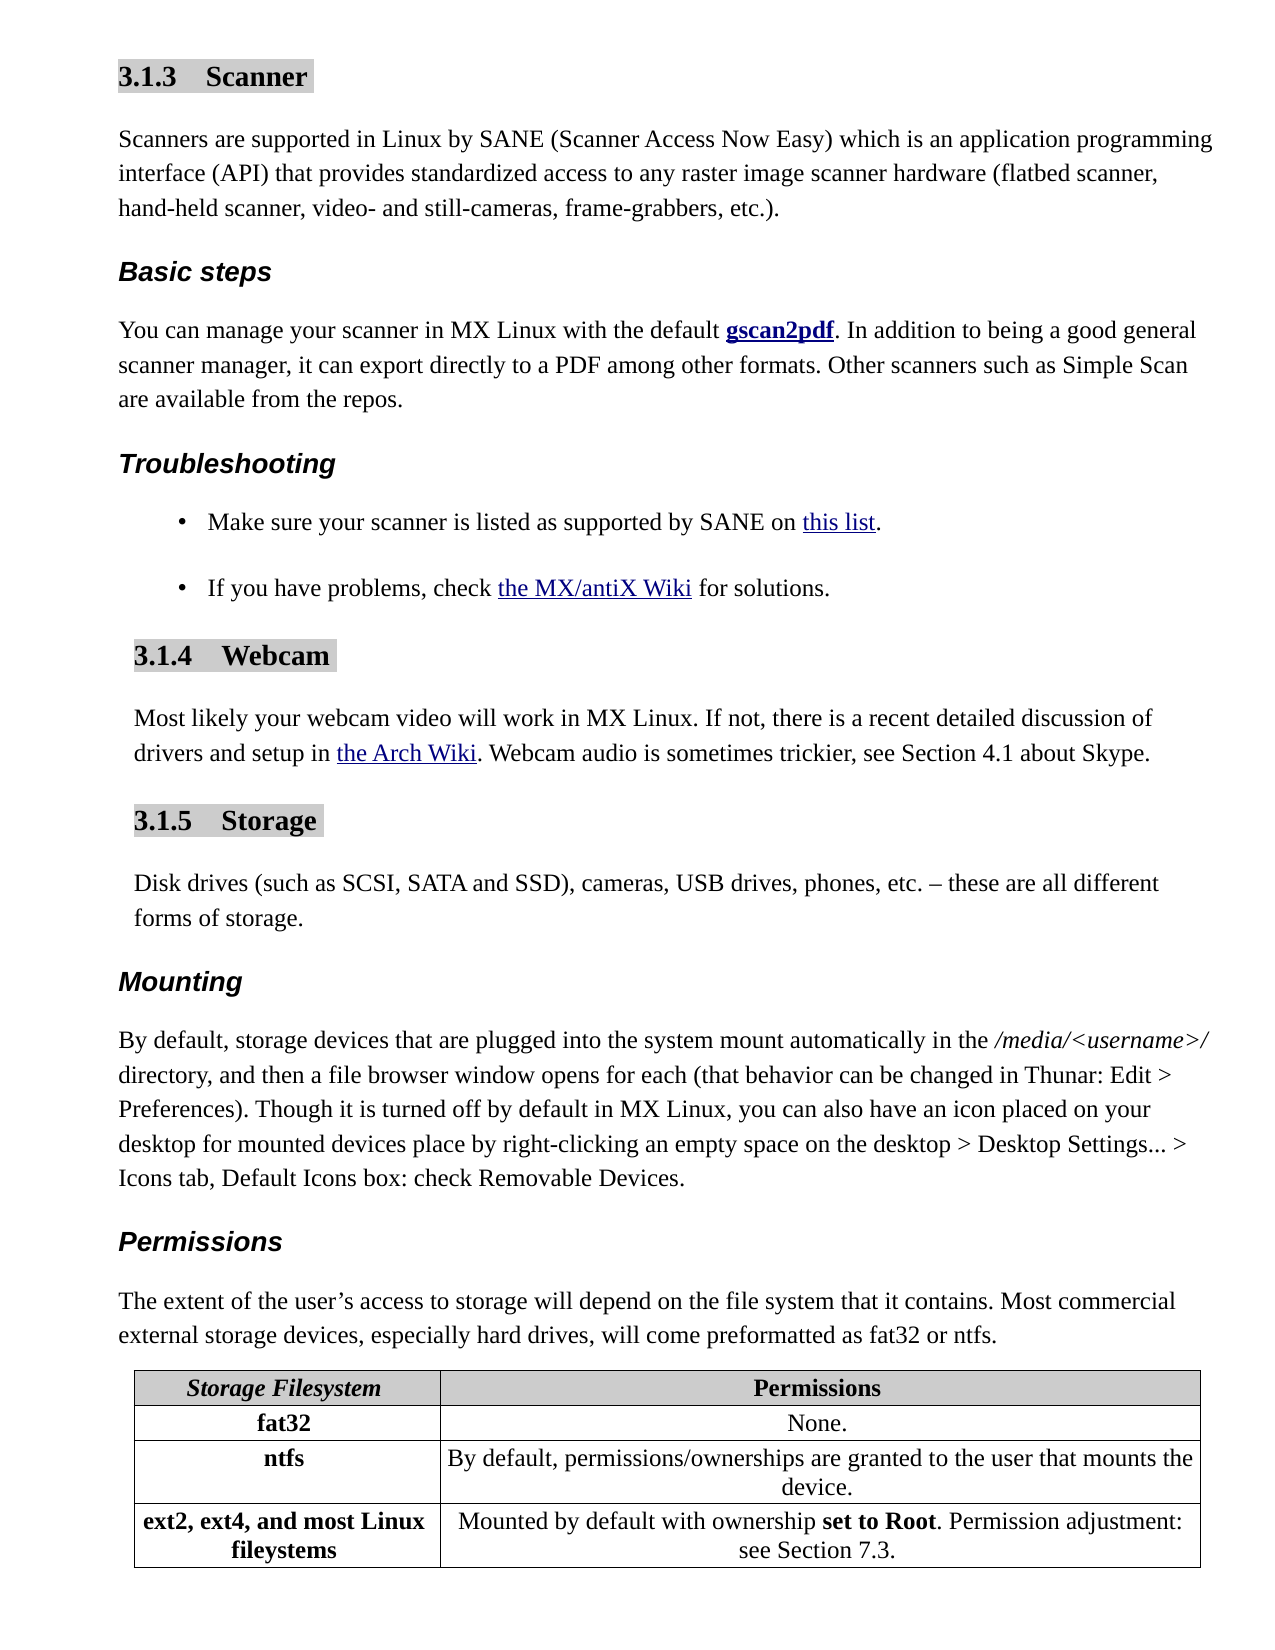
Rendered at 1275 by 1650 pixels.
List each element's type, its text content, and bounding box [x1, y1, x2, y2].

text Scanners are supported in Linux by SANE (Scanner Access Now Easy) which is an application programming interface (API) that provides standardized access to any raster image scanner hardware (flatbed scanner, hand-held scanner, video- and still-cameras, frame-grabbers, etc.). [118, 124, 1216, 222]
text Most likely your webcam video will work in MX Linux. If not, there is a recent detailed discussion of drivers and setup in the Arch Wiki. Webcam audio is sometimes trickier, see Section 4.1 about Skype. [134, 703, 1200, 766]
list If you have problems, check the MX/antiX Wiki for solutions. [178, 573, 1200, 601]
table_cell Mounted by default with ownership set to Root. Permission adjustment: see Section 7.3. [441, 1504, 1200, 1567]
text By default, storage devices that are plugged into the system mount automatically in the /media/<username>/ directory, and then a file browser window opens for each (that behavior can be changed in Thunar: Edit > Preferences). Though it is turned off by default in MX Linux, you can also have an icon placed on your desktop for mounted devices place by right-clicking an empty space on the desktop > Desktop Settings... > Icons tab, Default Icons box: check Removable Devices. [118, 1025, 1216, 1192]
table_cell By default, permissions/ownerships are granted to the user that mounts the device. [441, 1441, 1200, 1503]
subtitle 3.1.5 Storage [134, 803, 1200, 837]
text The extent of the user’s access to storage will depend on the file system that it contains. Most commercial external storage devices, especially hard drives, will come preformatted as fat32 or ntfs. [118, 1286, 1216, 1349]
subtitle 3.1.3 Scanner [314, 59, 1216, 93]
table_cell ext2, ext4, and most Linux fileystems [135, 1504, 440, 1567]
table_header Permissions [441, 1371, 1200, 1405]
subtitle Permissions [118, 1226, 1216, 1258]
table_header Storage Filesystem [135, 1371, 440, 1405]
table_cell fat32 [135, 1406, 440, 1440]
subtitle Basic steps [118, 255, 1216, 287]
subtitle Troubleshooting [118, 447, 1216, 479]
text You can manage your scanner in MX Linux with the default gscan2pdf. In addition to being a good general scanner manager, it can export directly to a PDF among other formats. Other scanners such as Simple Scan are available from the repos. [118, 315, 1216, 413]
table_cell ntfs [135, 1441, 440, 1503]
text Disk drives (such as SCSI, SATA and SSD), cameras, USB drives, phones, etc. – these are all different forms of storage. [134, 868, 1200, 931]
subtitle 3.1.4 Webcam [134, 638, 1200, 672]
table_cell None. [441, 1406, 1200, 1440]
list Make sure your scanner is listed as supported by SANE on this list. [178, 507, 1200, 536]
subtitle Mounting [118, 965, 1216, 997]
